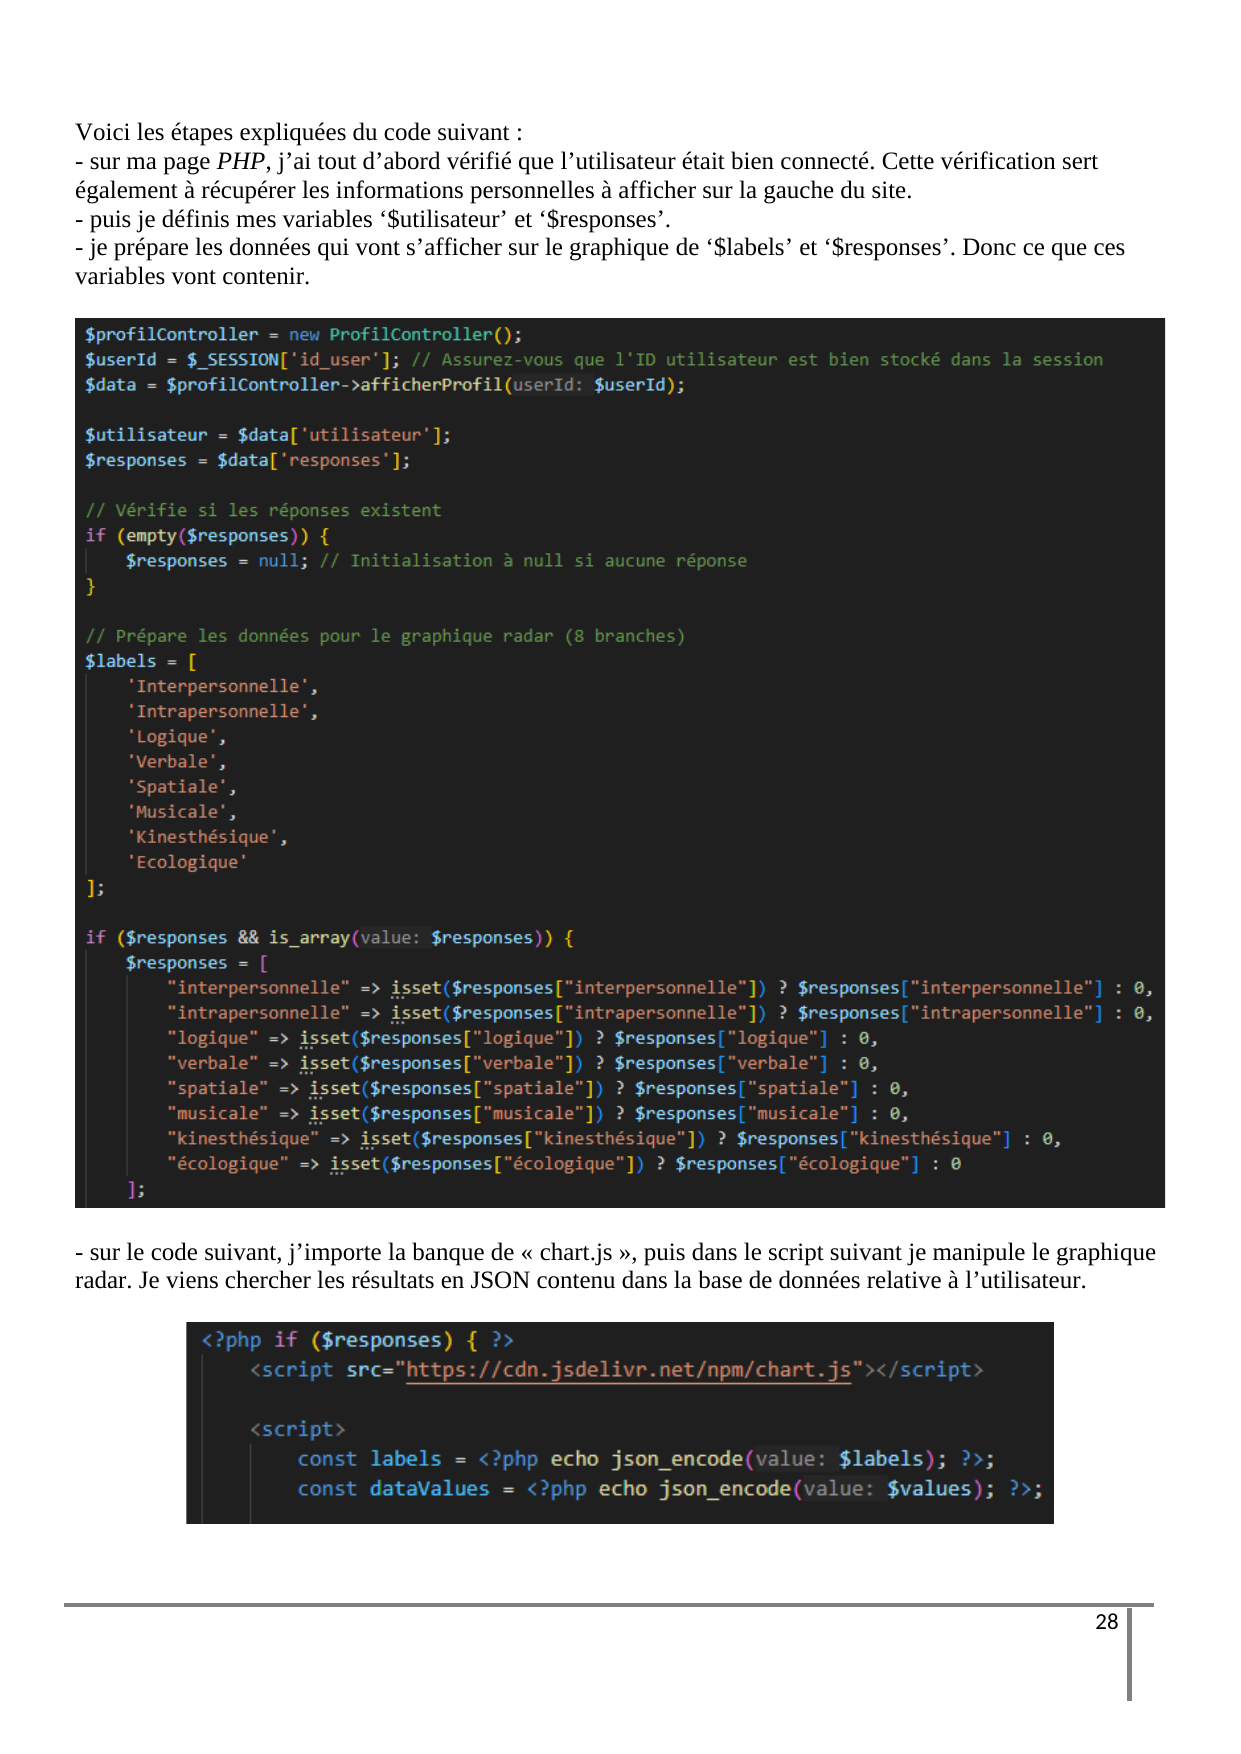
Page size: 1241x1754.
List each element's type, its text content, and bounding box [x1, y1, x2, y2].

text - sur ma page PHP, j’ai tout d’abord vérifié que l’utilisateur était bien connecté. Cette vérification sert également à récupérer les informations personnelles à afficher sur la gauche du site. [75, 146, 1165, 204]
text Voici les étapes expliquées du code suivant : [75, 117, 1165, 146]
text - sur le code suivant, j’importe la banque de « chart.js », puis dans le script suivant je manipule le graphique radar. Je viens chercher les résultats en JSON contenu dans la base de données relative à l’utilisateur. [75, 1237, 1165, 1294]
picture [75, 318, 1166, 1208]
text - je prépare les données qui vont s’afficher sur le graphique de ‘$labels’ et ‘$responses’. Donc ce que ces variables vont contenir. [75, 232, 1165, 290]
text - puis je définis mes variables ‘$utilisateur’ et ‘$responses’. [75, 204, 1165, 232]
picture [186, 1322, 1054, 1524]
